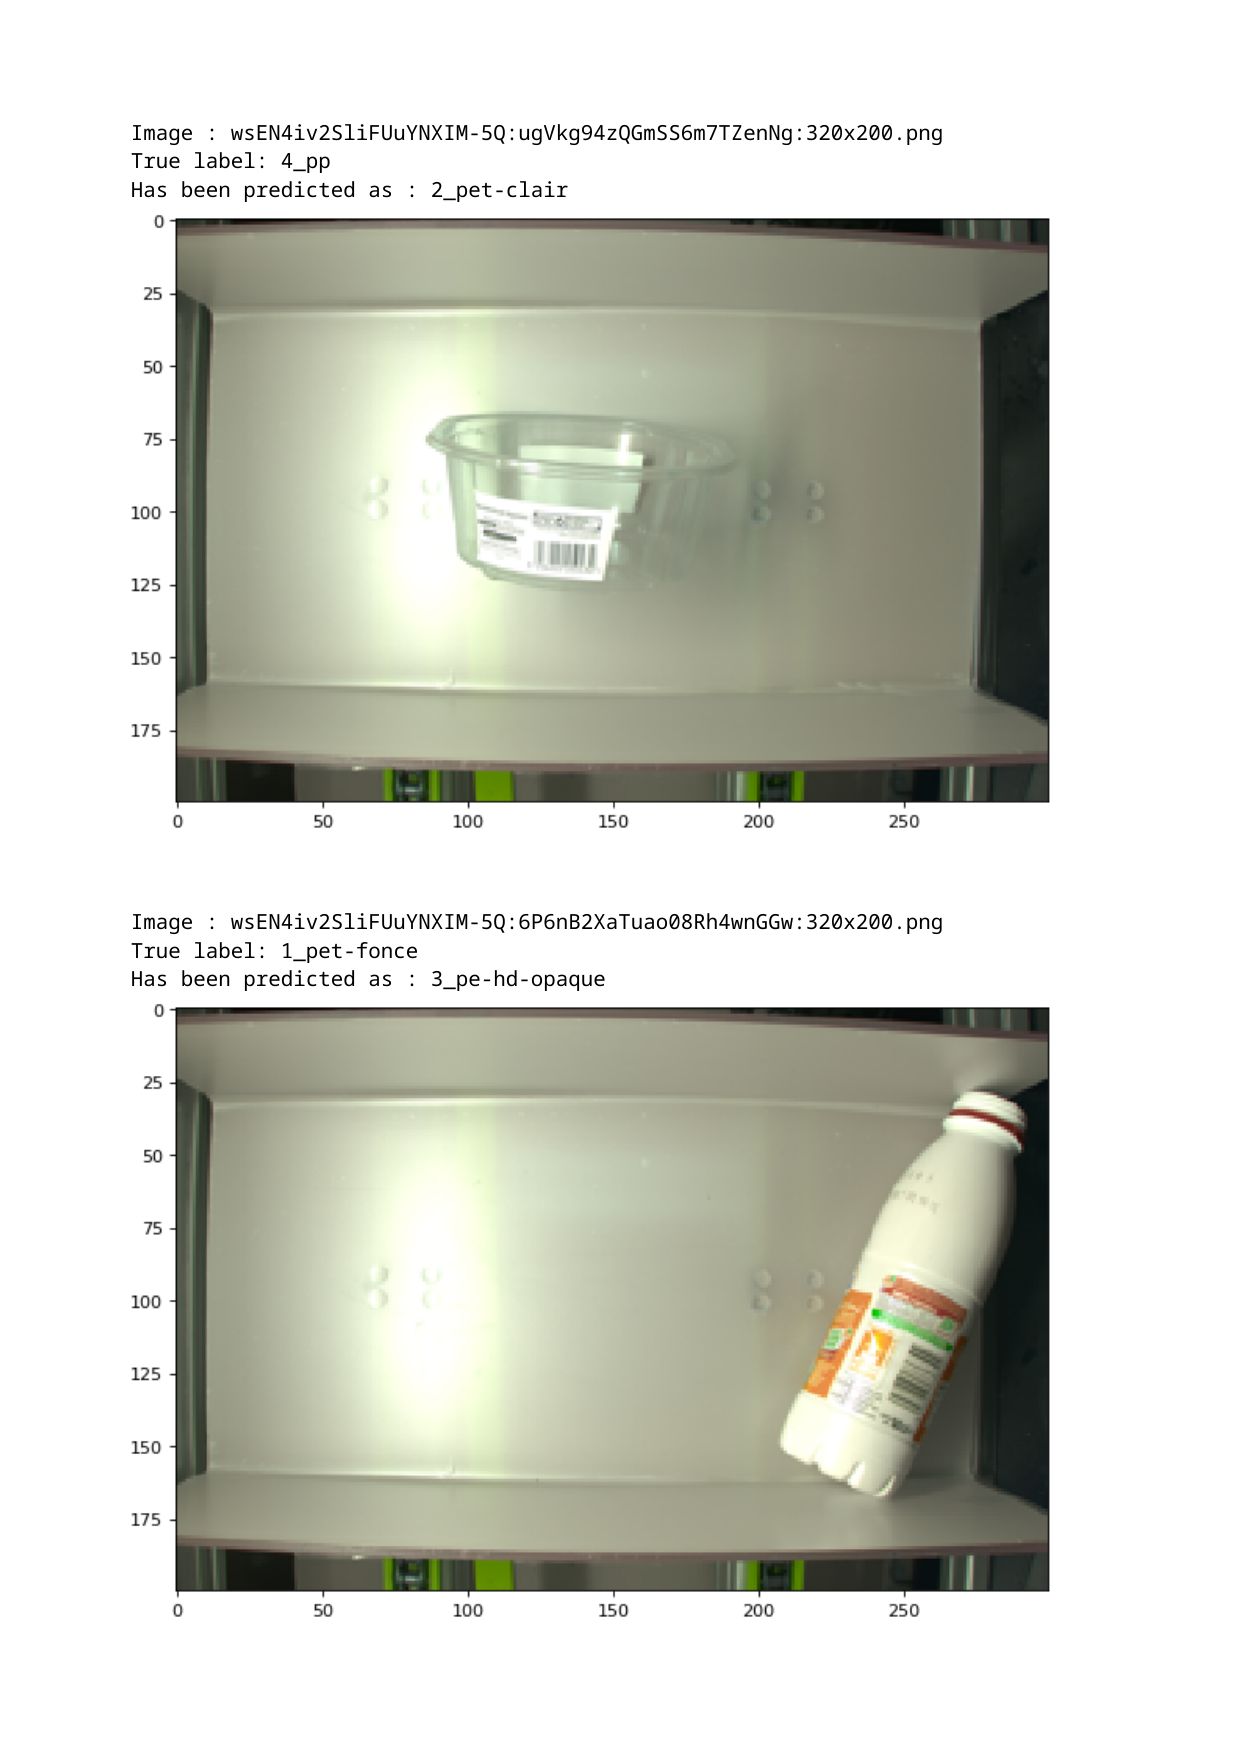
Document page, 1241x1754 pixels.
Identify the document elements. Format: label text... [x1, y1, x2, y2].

text Has been predicted as : 3_pe-hd-opaque [118, 964, 1122, 993]
text Has been predicted as : 2_pet-clair [118, 175, 1122, 204]
picture [118, 203, 1059, 842]
text Image : wsEN4iv2SliFUuYNXIM-5Q:ugVkg94zQGmSS6m7TZenNg:320x200.png [118, 118, 1122, 147]
text True label: 1_pet-fonce [118, 936, 1122, 964]
picture [118, 993, 1059, 1631]
text Image : wsEN4iv2SliFUuYNXIM-5Q:6P6nB2XaTuao08Rh4wnGGw:320x200.png [118, 907, 1122, 936]
text True label: 4_pp [118, 147, 1122, 175]
